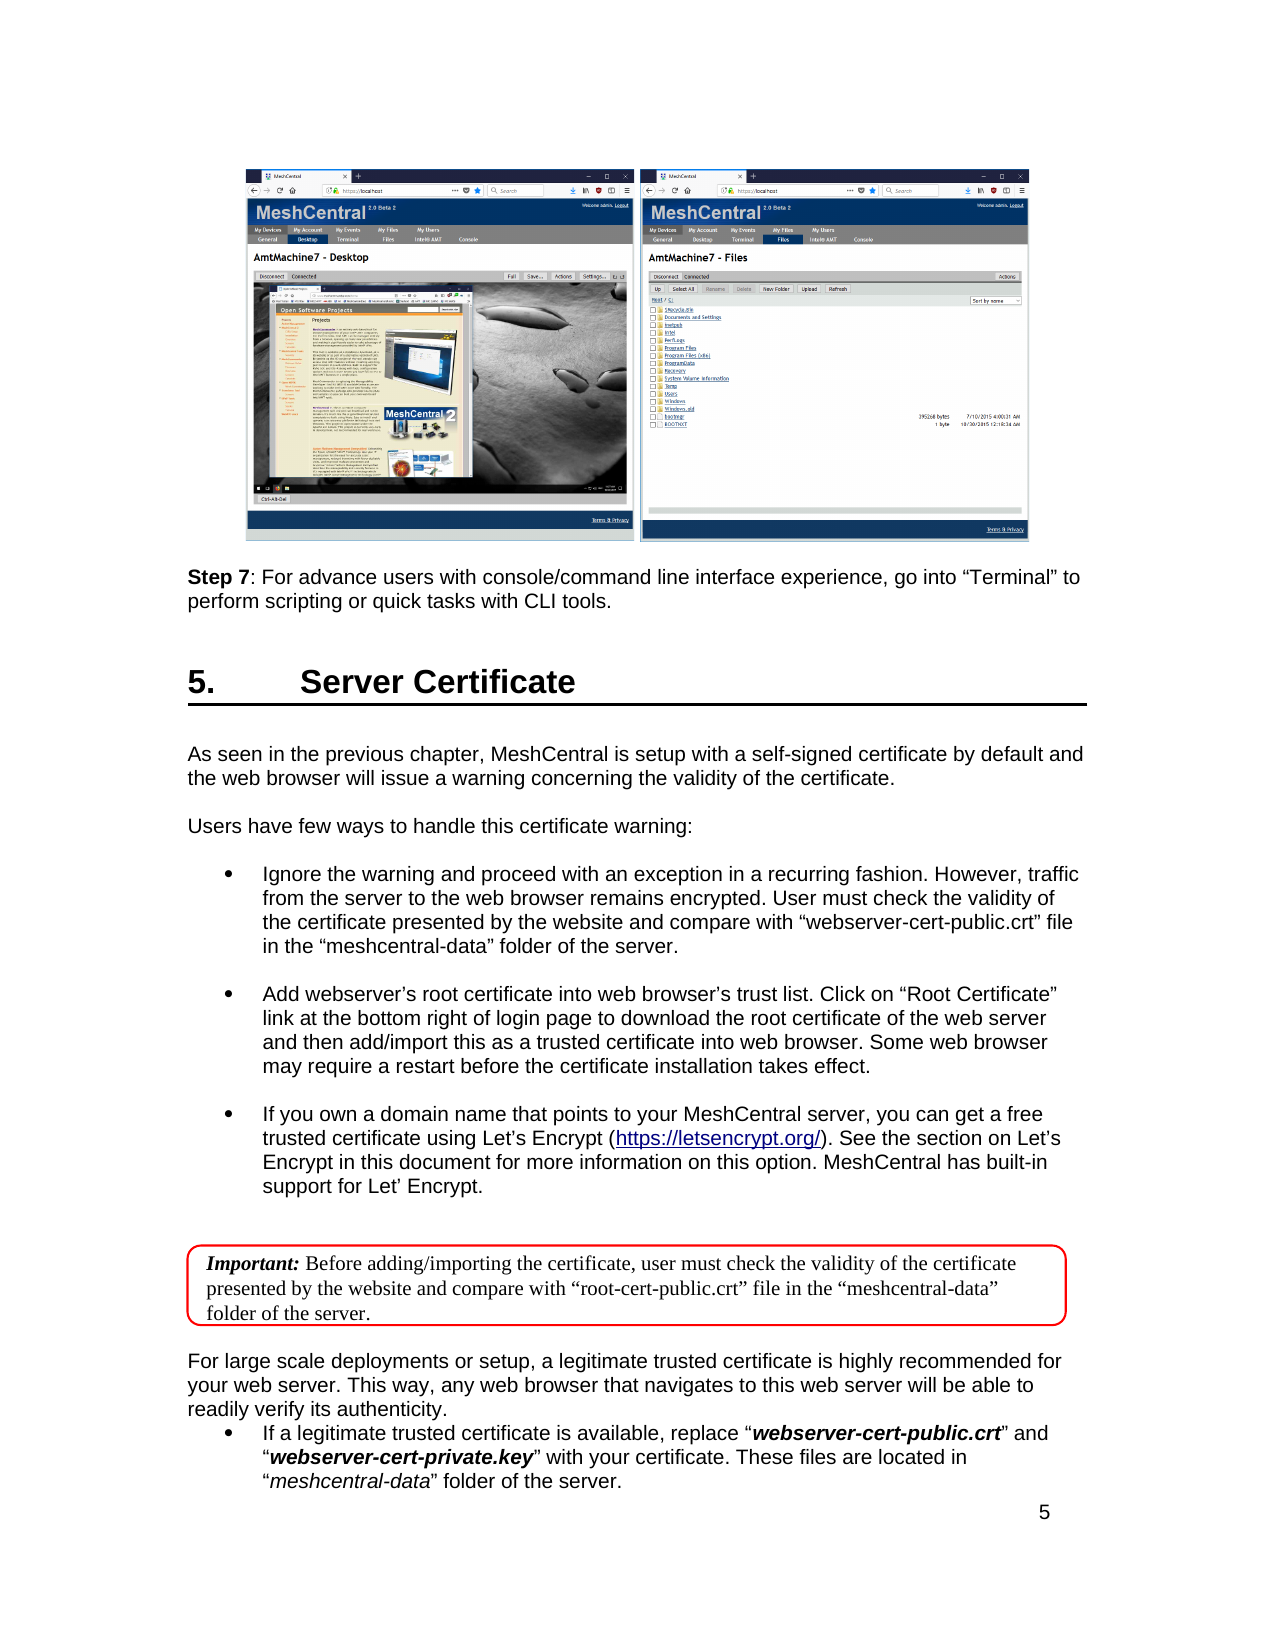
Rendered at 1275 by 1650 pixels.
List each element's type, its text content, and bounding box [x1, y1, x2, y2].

text Step 7: For advance users with console/command line interface experience, go into “Terminal” to perform scripting or quick tasks with CLI tools. [187, 565, 1087, 613]
text For large scale deployments or setup, a legitimate trusted certificate is highly recommended for your web server. This way, any web browser that navigates to this web server will be able to readily verify its authenticity. [187, 1349, 1087, 1421]
subtitle Server Certificate [187, 662, 1087, 706]
list Add webserver’s root certificate into web browser’s trust list. Click on “Root Certificate” link at the bottom right of login page to download the root certificate of the web server and then add/import this as a trusted certificate into web browser. Some web browser may require a restart before the certificate installation takes effect. [225, 982, 1087, 1078]
text As seen in the previous chapter, MeshCentral is setup with a self-signed certificate by default and the web browser will issue a warning concerning the validity of the certificate. [187, 742, 1087, 790]
text Users have few ways to handle this certificate warning: [187, 814, 1087, 838]
list If you own a domain name that points to your MeshCentral server, you can get a free trusted certificate using Let’s Encrypt (https://letsencrypt.org/). See the section on Let’s Encrypt in this document for more information on this option. MeshCentral has built-in support for Let’ Encrypt. [225, 1102, 1087, 1198]
list If a legitimate trusted certificate is available, replace “webserver-cert-public.crt” and “webserver-cert-private.key” with your certificate. These files are located in “meshcentral-data” folder of the server. [225, 1421, 1087, 1493]
list Ignore the warning and proceed with an exception in a recurring fashion. However, traffic from the server to the web browser remains encrypted. User must check the validity of the certificate presented by the website and compare with “webserver-cert-public.crt” file in the “meshcentral-data” folder of the server. [225, 862, 1087, 958]
